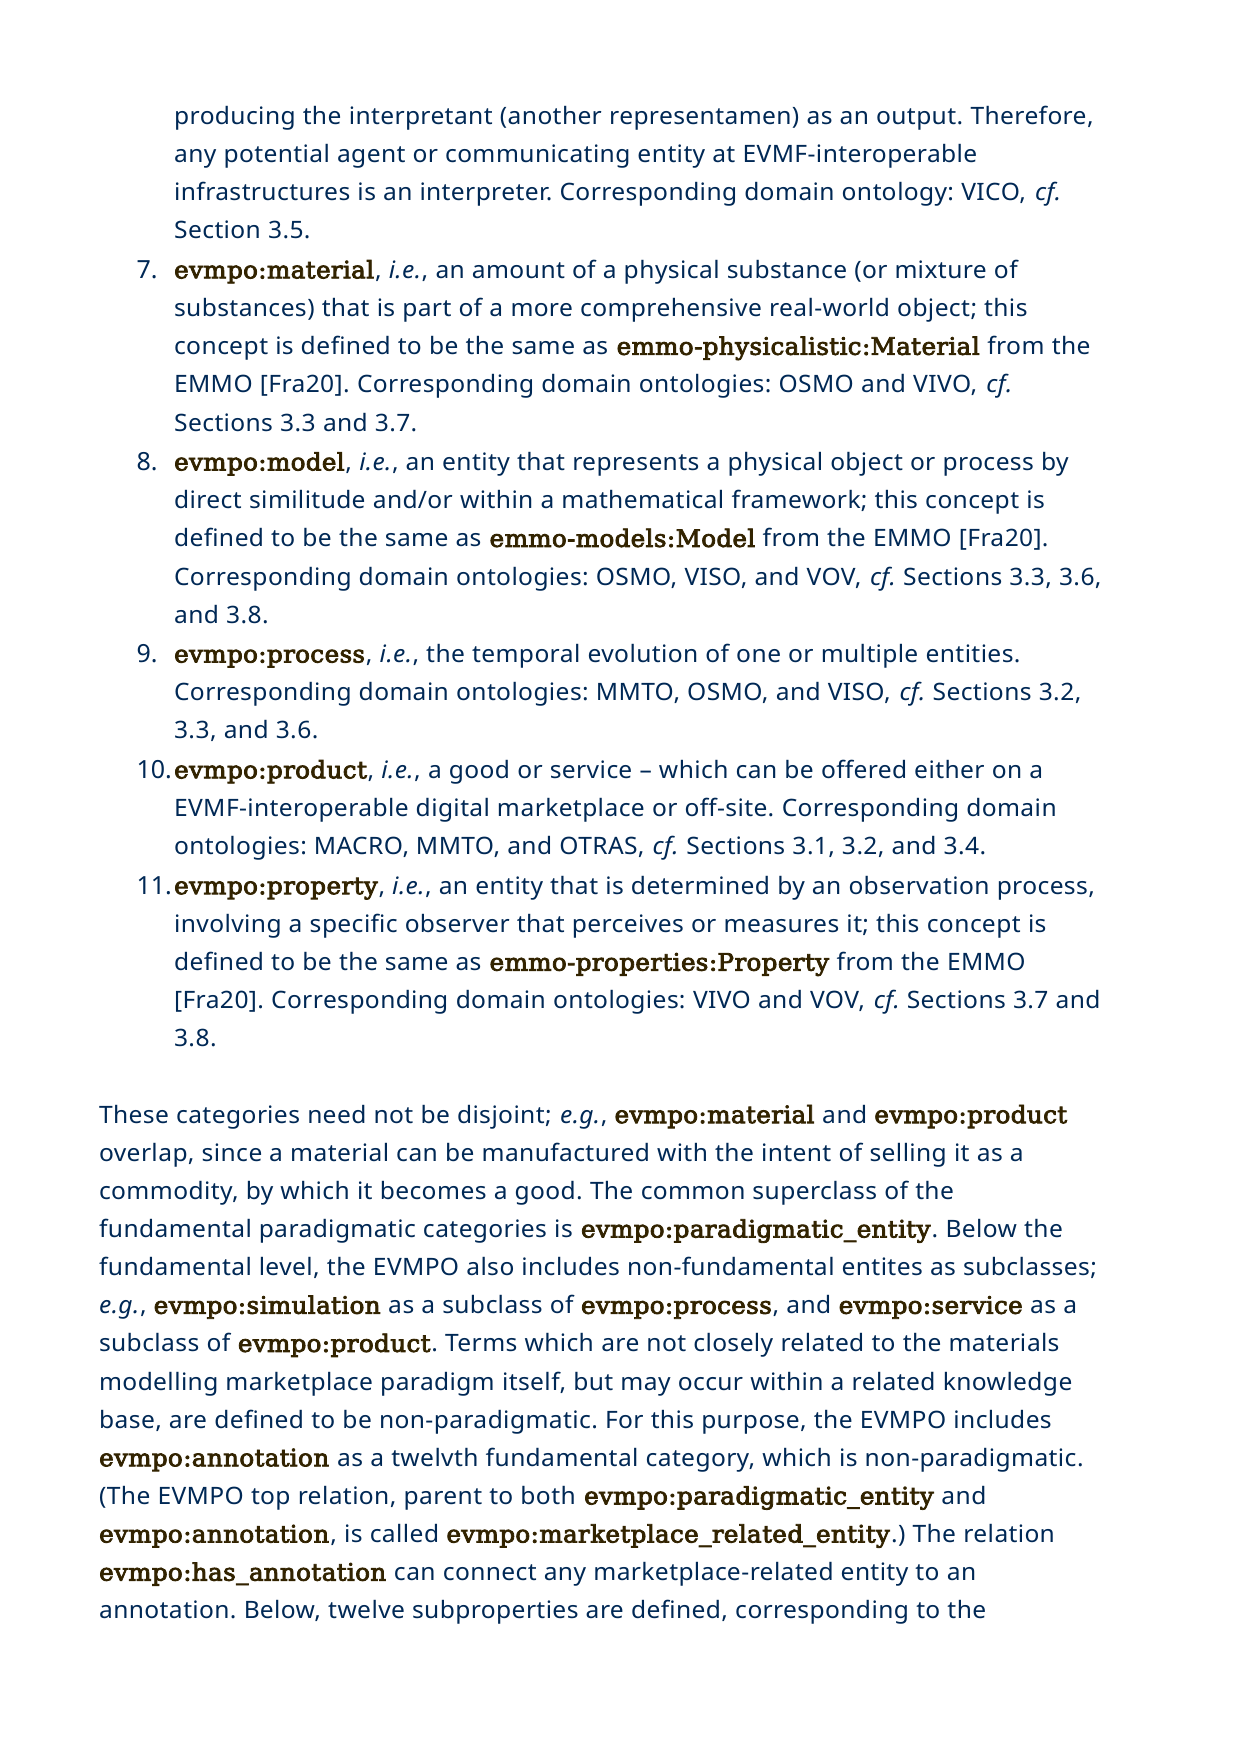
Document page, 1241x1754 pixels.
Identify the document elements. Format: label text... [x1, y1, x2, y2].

list evmpo:process, i.e., the temporal evolution of one or multiple entities. Corresponding domain ontologies: MMTO, OSMO, and VISO, cf. Sections 3.2, 3.3, and 3.6. [136, 636, 1114, 746]
list evmpo:property, i.e., an entity that is determined by an observation process, involving a specific observer that perceives or measures it; this concept is defined to be the same as emmo-properties:Property from the EMMO [Fra20]. Corresponding domain ontologies: VIVO and VOV, cf. Sections 3.7 and 3.8. [136, 867, 1114, 1054]
list producing the interpretant (another representamen) as an output. Therefore, any potential agent or communicating entity at EVMF-interoperable infrastructures is an interpreter. Corresponding domain ontology: VICO, cf. Section 3.5. [136, 99, 1114, 246]
list evmpo:model, i.e., an entity that represents a physical object or process by direct similitude and/or within a mathematical framework; this concept is defined to be the same as emmo-models:Model from the EMMO [Fra20]. Corresponding domain ontologies: OSMO, VISO, and VOV, cf. Sections 3.3, 3.6, and 3.8. [136, 443, 1114, 630]
text These categories need not be disjoint; e.g., evmpo:material and evmpo:product overlap, since a material can be manufactured with the intent of selling it as a commodity, by which it becomes a good. The common superclass of the fundamental paradigmatic categories is evmpo:paradigmatic_entity. Below the fundamental level, the EVMPO also includes non-fundamental entites as subclasses; e.g., evmpo:simulation as a subclass of evmpo:process, and evmpo:service as a subclass of evmpo:product. Terms which are not closely related to the materials modelling marketplace paradigm itself, but may occur within a related knowledge base, are defined to be non-paradigmatic. For this purpose, the EVMPO includes evmpo:annotation as a twelvth fundamental category, which is non-paradigmatic. (The EVMPO top relation, parent to both evmpo:paradigmatic_entity and evmpo:annotation, is called evmpo:marketplace_related_entity.) The relation evmpo:has_annotation can connect any marketplace-related entity to an annotation. Below, twelve subproperties are defined, corresponding to the [99, 1097, 1114, 1626]
list evmpo:material, i.e., an amount of a physical substance (or mixture of substances) that is part of a more comprehensive real-world object; this concept is defined to be the same as emmo-physicalistic:Material from the EMMO [Fra20]. Corresponding domain ontologies: OSMO and VIVO, cf. Sections 3.3 and 3.7. [136, 251, 1114, 438]
list evmpo:product, i.e., a good or service – which can be offered either on a EVMF-interoperable digital marketplace or off-site. Corresponding domain ontologies: MACRO, MMTO, and OTRAS, cf. Sections 3.1, 3.2, and 3.4. [136, 751, 1114, 862]
